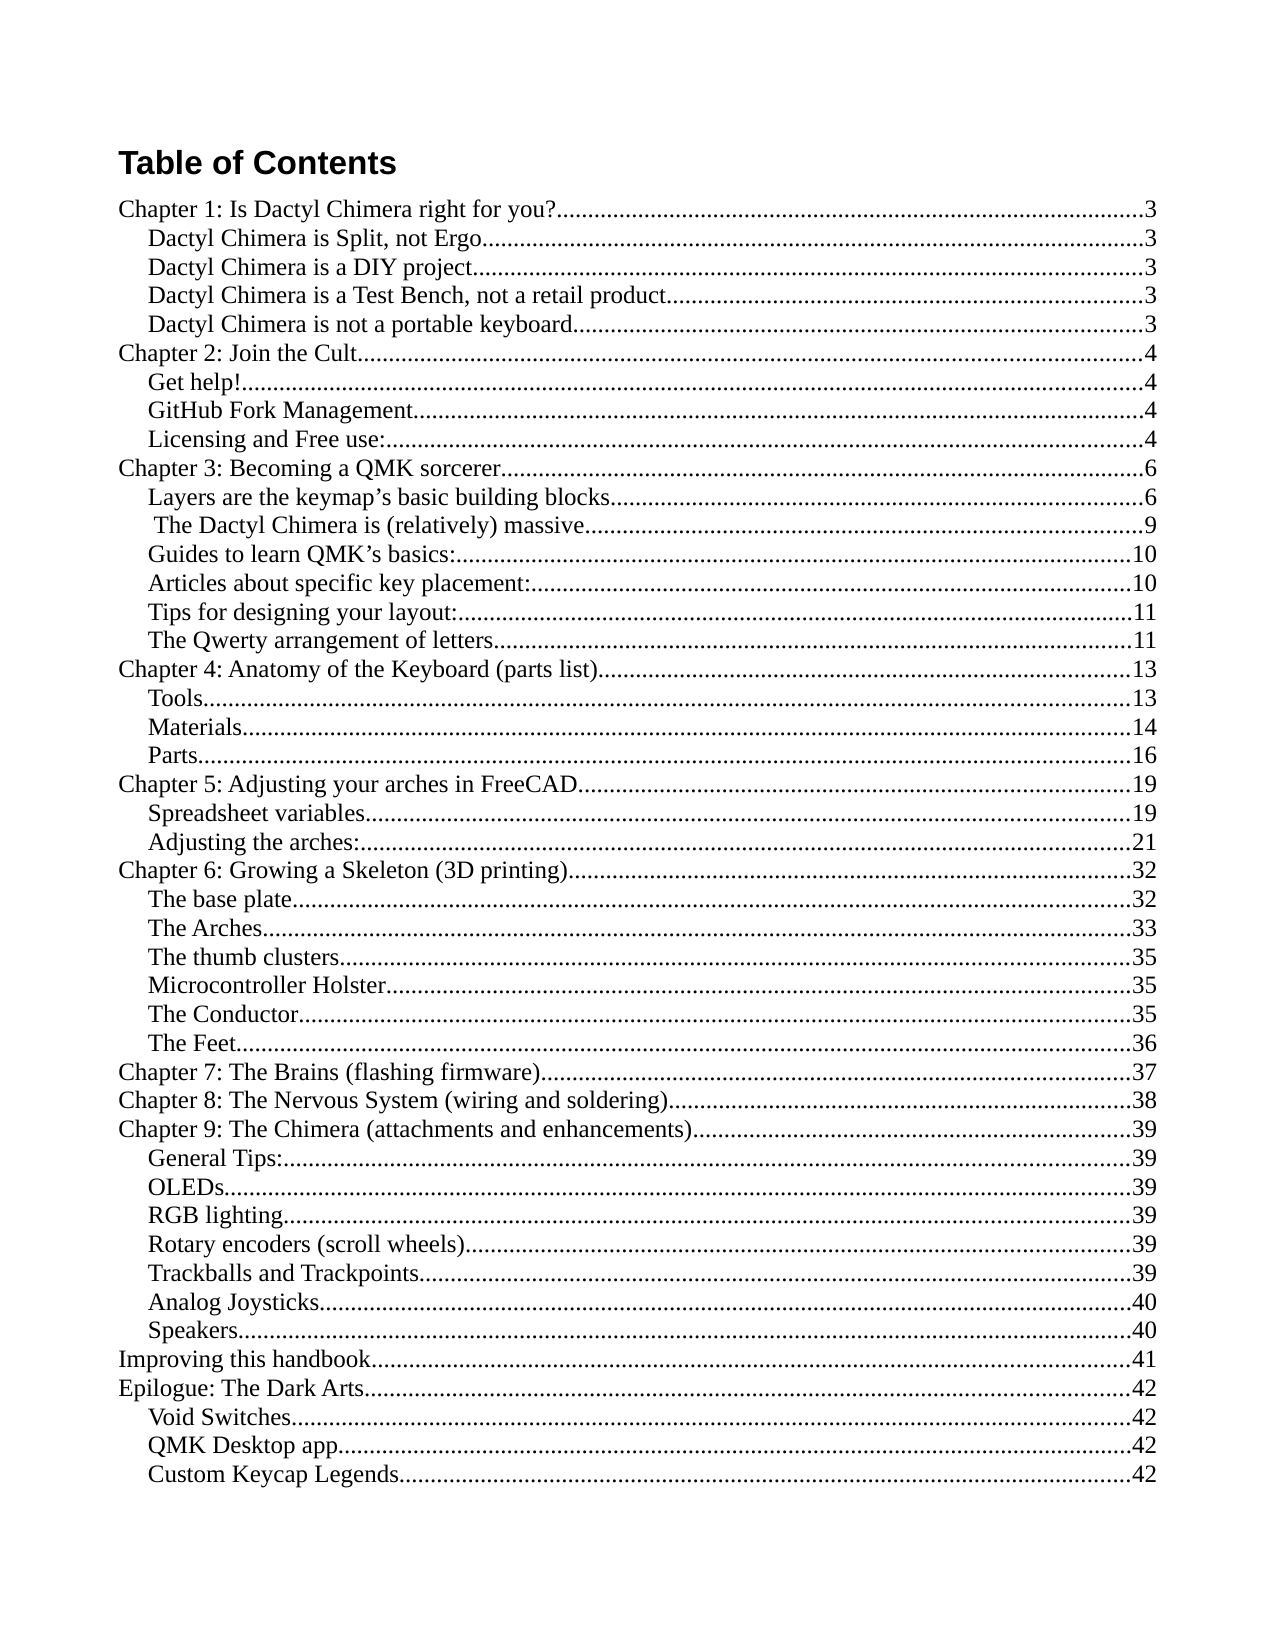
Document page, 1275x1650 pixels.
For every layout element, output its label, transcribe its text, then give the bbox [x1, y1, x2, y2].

text Dactyl Chimera is not a portable keyboard. 3 [148, 309, 1157, 338]
text The Dactyl Chimera is (relatively) massive. 9 [148, 510, 1157, 539]
text Chapter 2: Join the Cult 4 [118, 338, 1157, 367]
subtitle Table of Contents [118, 143, 1157, 182]
text Trackballs and Trackpoints 39 [148, 1258, 1157, 1287]
text Tools 13 [148, 683, 1157, 712]
text GitHub Fork Management 4 [148, 395, 1157, 424]
text Analog Joysticks 40 [148, 1287, 1157, 1315]
text Dactyl Chimera is a Test Bench, not a retail product. 3 [148, 280, 1157, 309]
text Improving this handbook 41 [118, 1344, 1157, 1373]
text OLEDs 39 [148, 1172, 1157, 1200]
text Materials 14 [148, 712, 1157, 740]
text QMK Desktop app 42 [148, 1430, 1157, 1459]
text Tips for designing your layout: 11 [148, 597, 1157, 625]
text Chapter 4: Anatomy of the Keyboard (parts list) 13 [118, 654, 1157, 683]
text Guides to learn QMK’s basics: 10 [148, 539, 1157, 568]
text Layers are the keymap’s basic building blocks. 6 [148, 482, 1157, 510]
text The Conductor 35 [148, 999, 1157, 1028]
text Chapter 1: Is Dactyl Chimera right for you? 3 [118, 194, 1157, 223]
text Microcontroller Holster 35 [148, 970, 1157, 999]
text Rotary encoders (scroll wheels) 39 [148, 1229, 1157, 1258]
text The Feet 36 [148, 1028, 1157, 1057]
text Dactyl Chimera is a DIY project. 3 [148, 252, 1157, 280]
text Speakers 40 [148, 1315, 1157, 1344]
text The Arches 33 [148, 913, 1157, 942]
text Chapter 7: The Brains (flashing firmware) 37 [118, 1057, 1157, 1085]
text Articles about specific key placement: 10 [148, 568, 1157, 597]
text Chapter 5: Adjusting your arches in FreeCAD. 19 [118, 769, 1157, 798]
text Adjusting the arches: 21 [148, 827, 1157, 855]
text General Tips: 39 [148, 1143, 1157, 1172]
text Get help! 4 [148, 367, 1157, 395]
text Epilogue: The Dark Arts 42 [118, 1373, 1157, 1402]
text The Qwerty arrangement of letters. 11 [148, 625, 1157, 654]
text The base plate 32 [148, 884, 1157, 913]
text RGB lighting 39 [148, 1200, 1157, 1229]
text Chapter 6: Growing a Skeleton (3D printing) 32 [118, 855, 1157, 884]
text Dactyl Chimera is Split, not Ergo. 3 [148, 223, 1157, 252]
text Custom Keycap Legends 42 [148, 1459, 1157, 1488]
text Licensing and Free use: 4 [148, 424, 1157, 453]
text Chapter 9: The Chimera (attachments and enhancements) 39 [118, 1114, 1157, 1143]
text Parts 16 [148, 740, 1157, 769]
text Void Switches 42 [148, 1402, 1157, 1430]
text Chapter 8: The Nervous System (wiring and soldering) 38 [118, 1085, 1157, 1114]
text Spreadsheet variables 19 [148, 798, 1157, 827]
text The thumb clusters 35 [148, 942, 1157, 970]
text Chapter 3: Becoming a QMK sorcerer 6 [118, 453, 1157, 482]
